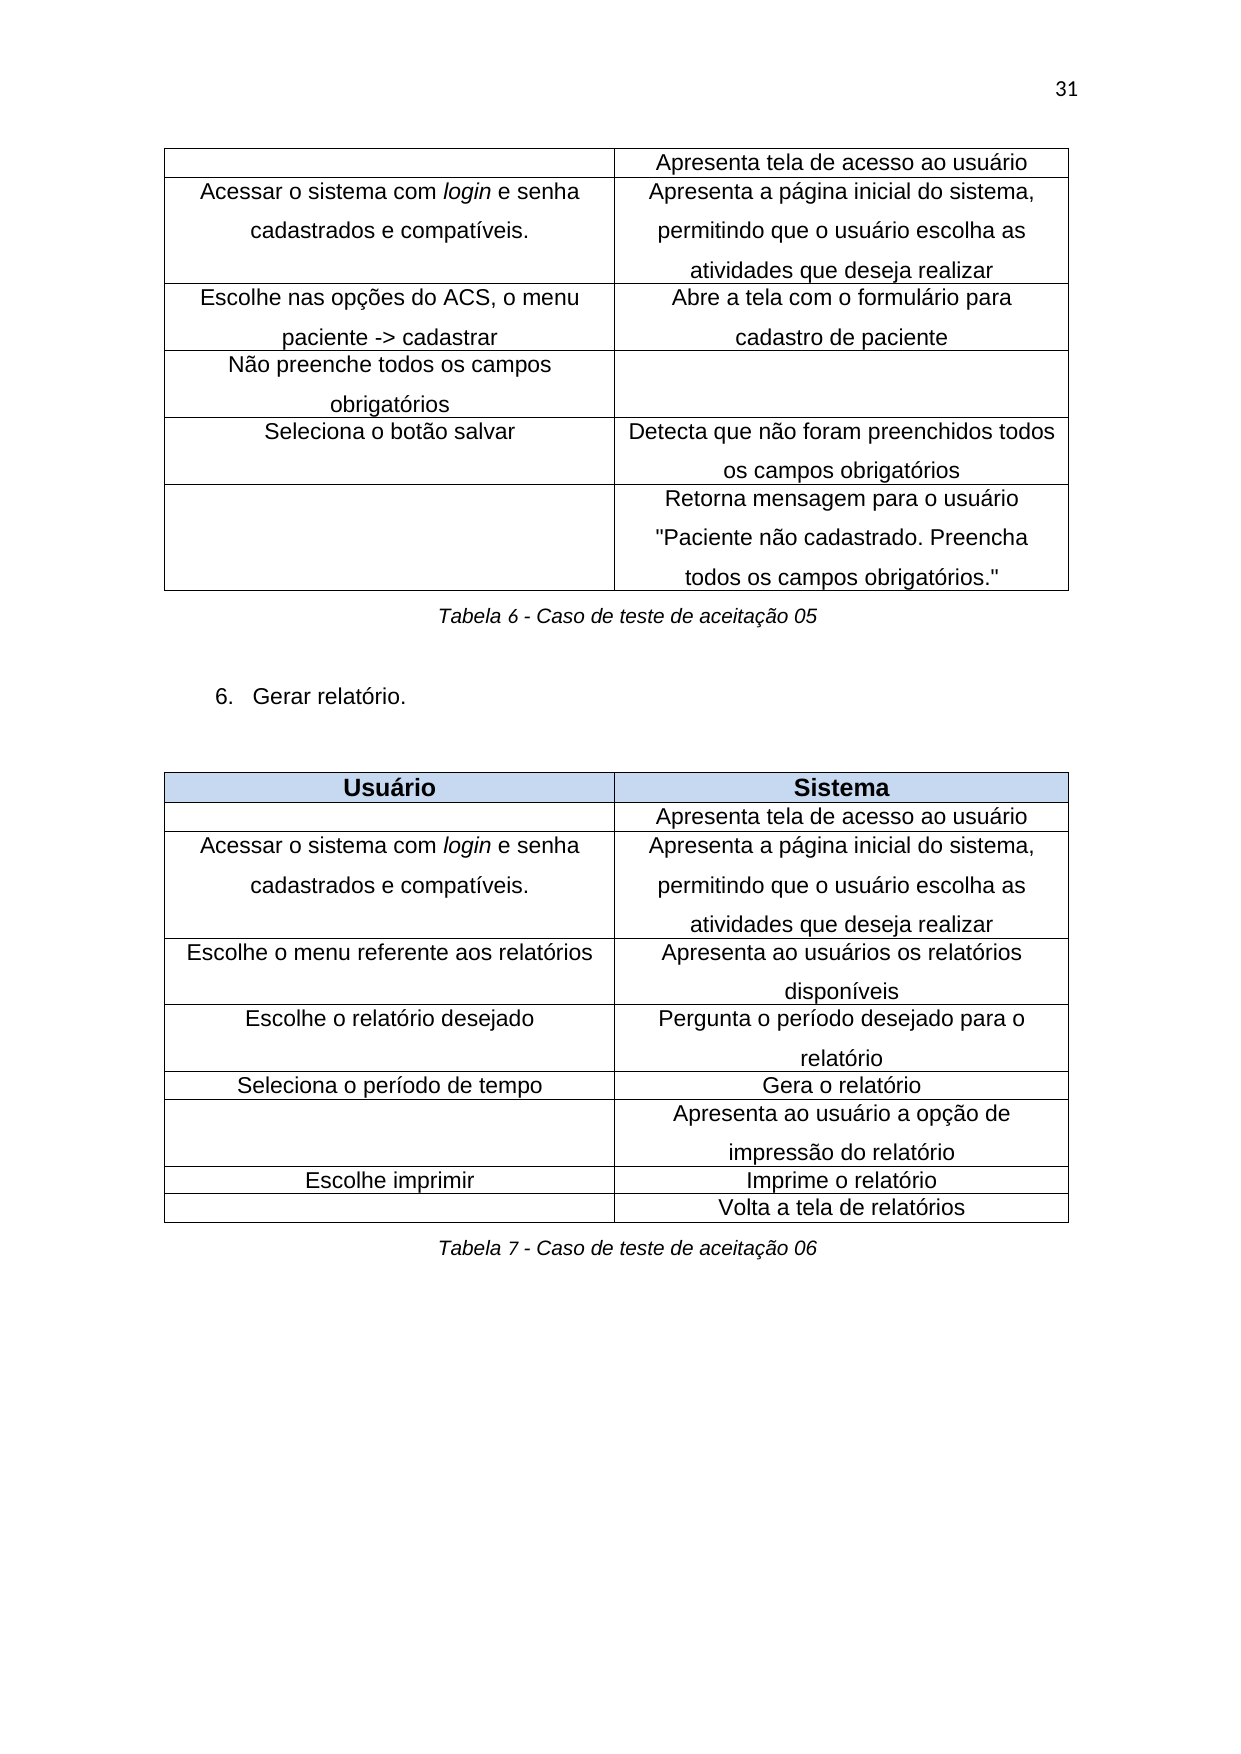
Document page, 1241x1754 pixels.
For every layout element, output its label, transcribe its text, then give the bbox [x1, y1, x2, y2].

table_cell [165, 803, 614, 831]
table_cell [165, 1194, 614, 1222]
text Tabela 6 - Caso de teste de aceitação 05 [177, 604, 1078, 629]
table_cell Escolhe o relatório desejado [165, 1005, 614, 1071]
list Gerar relatório. [215, 683, 1078, 709]
table_cell Apresenta tela de acesso ao usuário [615, 803, 1068, 831]
table_cell Apresenta a página inicial do sistema, permitindo que o usuário escolha as atividades que deseja realizar [615, 832, 1068, 937]
table_cell [165, 149, 614, 177]
table_cell Escolhe nas opções do ACS, o menu paciente -> cadastrar [165, 284, 614, 350]
table_cell Detecta que não foram preenchidos todos os campos obrigatórios [615, 418, 1068, 484]
table_cell [165, 1100, 614, 1166]
table_cell Escolhe imprimir [165, 1167, 614, 1193]
table_header Usuário [165, 773, 614, 802]
table_cell Acessar o sistema com login e senha cadastrados e compatíveis. [165, 832, 614, 937]
table_cell Pergunta o período desejado para o relatório [615, 1005, 1068, 1071]
table_cell Seleciona o período de tempo [165, 1072, 614, 1099]
table_cell Abre a tela com o formulário para cadastro de paciente [615, 284, 1068, 350]
text Tabela 7 - Caso de teste de aceitação 06 [177, 1236, 1078, 1261]
table_cell [165, 485, 614, 590]
table_cell Retorna mensagem para o usuário "Paciente não cadastrado. Preencha todos os campos obrigatórios." [615, 485, 1068, 590]
table_cell [615, 351, 1068, 417]
table_cell Escolhe o menu referente aos relatórios [165, 939, 614, 1004]
table_cell Apresenta a página inicial do sistema, permitindo que o usuário escolha as atividades que deseja realizar [615, 178, 1068, 283]
table_cell Imprime o relatório [615, 1167, 1068, 1193]
table_cell Volta a tela de relatórios [615, 1194, 1068, 1222]
table_cell Gera o relatório [615, 1072, 1068, 1099]
table_cell Apresenta ao usuário a opção de impressão do relatório [615, 1100, 1068, 1166]
table_cell Apresenta ao usuários os relatórios disponíveis [615, 939, 1068, 1004]
table_cell Seleciona o botão salvar [165, 418, 614, 484]
table_header Sistema [615, 773, 1068, 802]
table_cell Não preenche todos os campos obrigatórios [165, 351, 614, 417]
table_cell Apresenta tela de acesso ao usuário [615, 149, 1068, 177]
table_cell Acessar o sistema com login e senha cadastrados e compatíveis. [165, 178, 614, 283]
